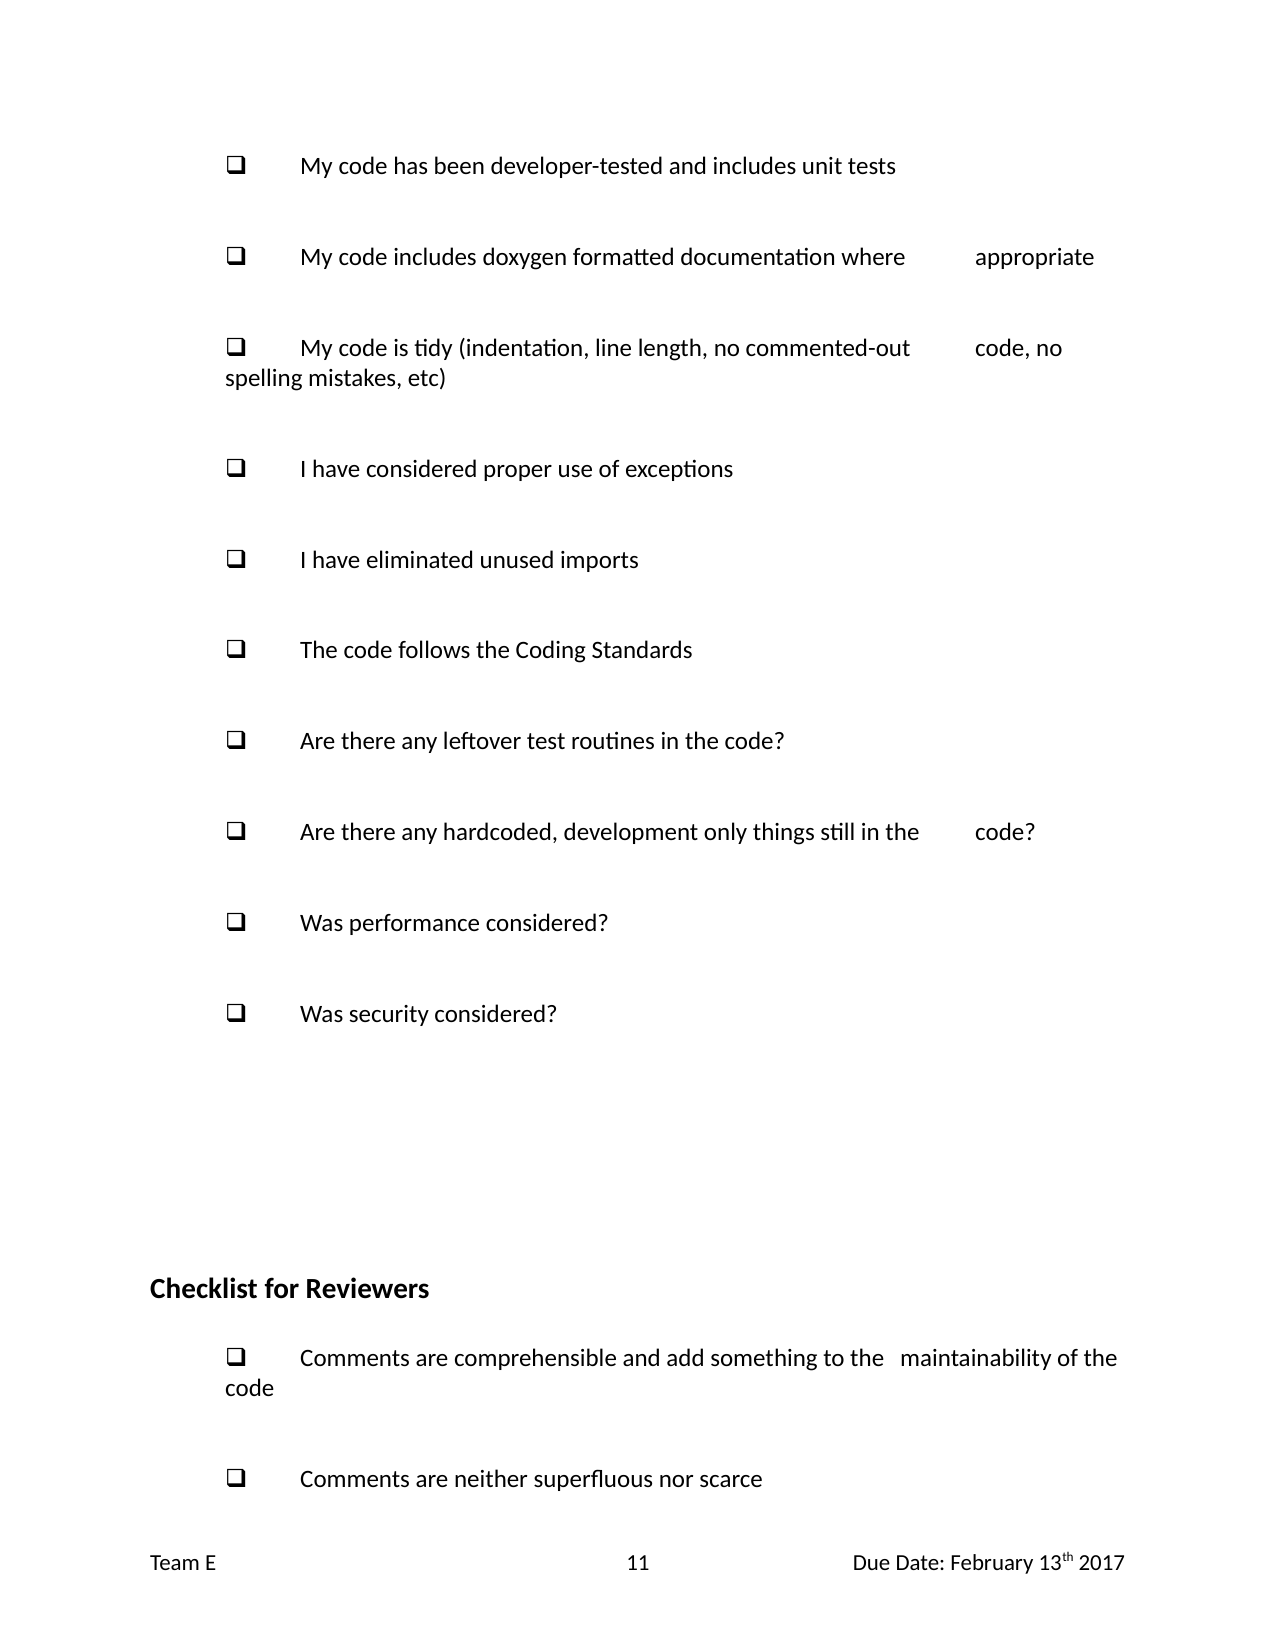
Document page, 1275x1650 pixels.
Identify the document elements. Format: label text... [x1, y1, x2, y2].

list q My code is tidy (indentation, line length, no commented-out code, no spelling mistakes, etc) [187, 332, 1125, 393]
list q My code includes doxygen formatted documentation where appropriate [187, 241, 1125, 271]
list q Was security considered? [187, 998, 1125, 1028]
list q I have eliminated unused imports [187, 544, 1125, 574]
list q Comments are neither superfluous nor scarce [187, 1463, 1125, 1494]
list q My code has been developer-tested and includes unit tests [225, 150, 1125, 181]
list q I have considered proper use of exceptions [187, 453, 1125, 483]
list q Comments are comprehensible and add something to the maintainability of the code [187, 1342, 1125, 1403]
list q Are there any hardcoded, development only things still in the code? [187, 816, 1125, 847]
list q Are there any leftover test routines in the code? [187, 726, 1125, 756]
list q Was performance considered? [187, 907, 1125, 938]
text Checklist for Reviewers [150, 1271, 1125, 1306]
list q The code follows the Coding Standards [187, 635, 1125, 665]
